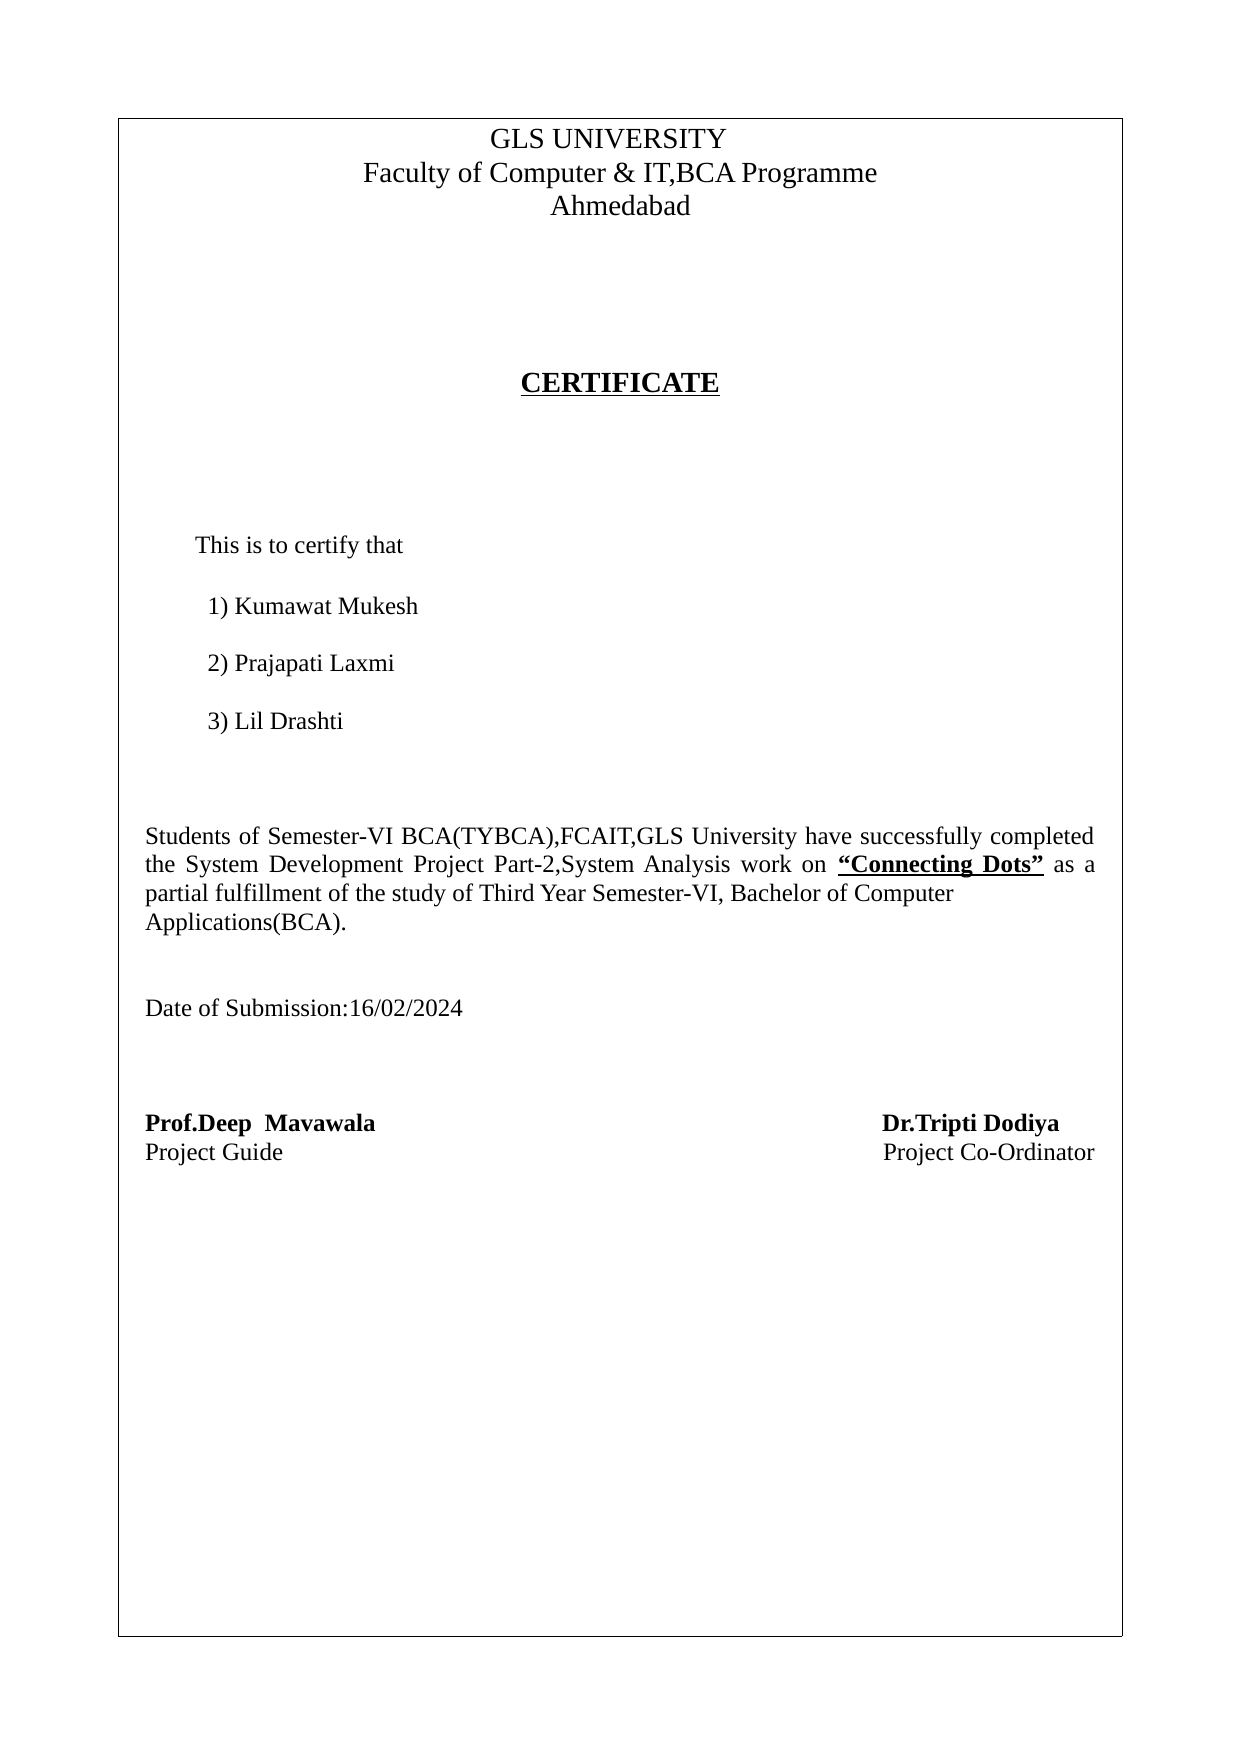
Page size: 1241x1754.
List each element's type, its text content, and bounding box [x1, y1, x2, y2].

text 2) Prajapati Laxmi [145, 648, 1095, 677]
text Ahmedabad [145, 188, 1095, 222]
text Faculty of Computer & IT,BCA Programme [145, 155, 1095, 188]
text GLS UNIVERSITY [121, 121, 1095, 155]
text Project Guide Project Co-Ordinator [145, 1137, 1095, 1166]
text CERTIFICATE [145, 366, 1095, 399]
text Students of Semester-VI BCA(TYBCA),FCAIT,GLS University have successfully completed the System Development Project Part-2,System Analysis work on “Connecting Dots” as a partial fulfillment of the study of Third Year Semester-VI, Bachelor of Computer [145, 821, 1095, 907]
text Date of Submission:16/02/2024 [145, 993, 1095, 1022]
text 3) Lil Drashti [145, 706, 1095, 734]
text Applications(BCA). [145, 907, 1095, 936]
text 1) Kumawat Mukesh [145, 591, 1095, 619]
text This is to certify that [145, 514, 1095, 562]
text Prof.Deep Mavawala Dr.Tripti Dodiya [145, 1108, 1095, 1137]
